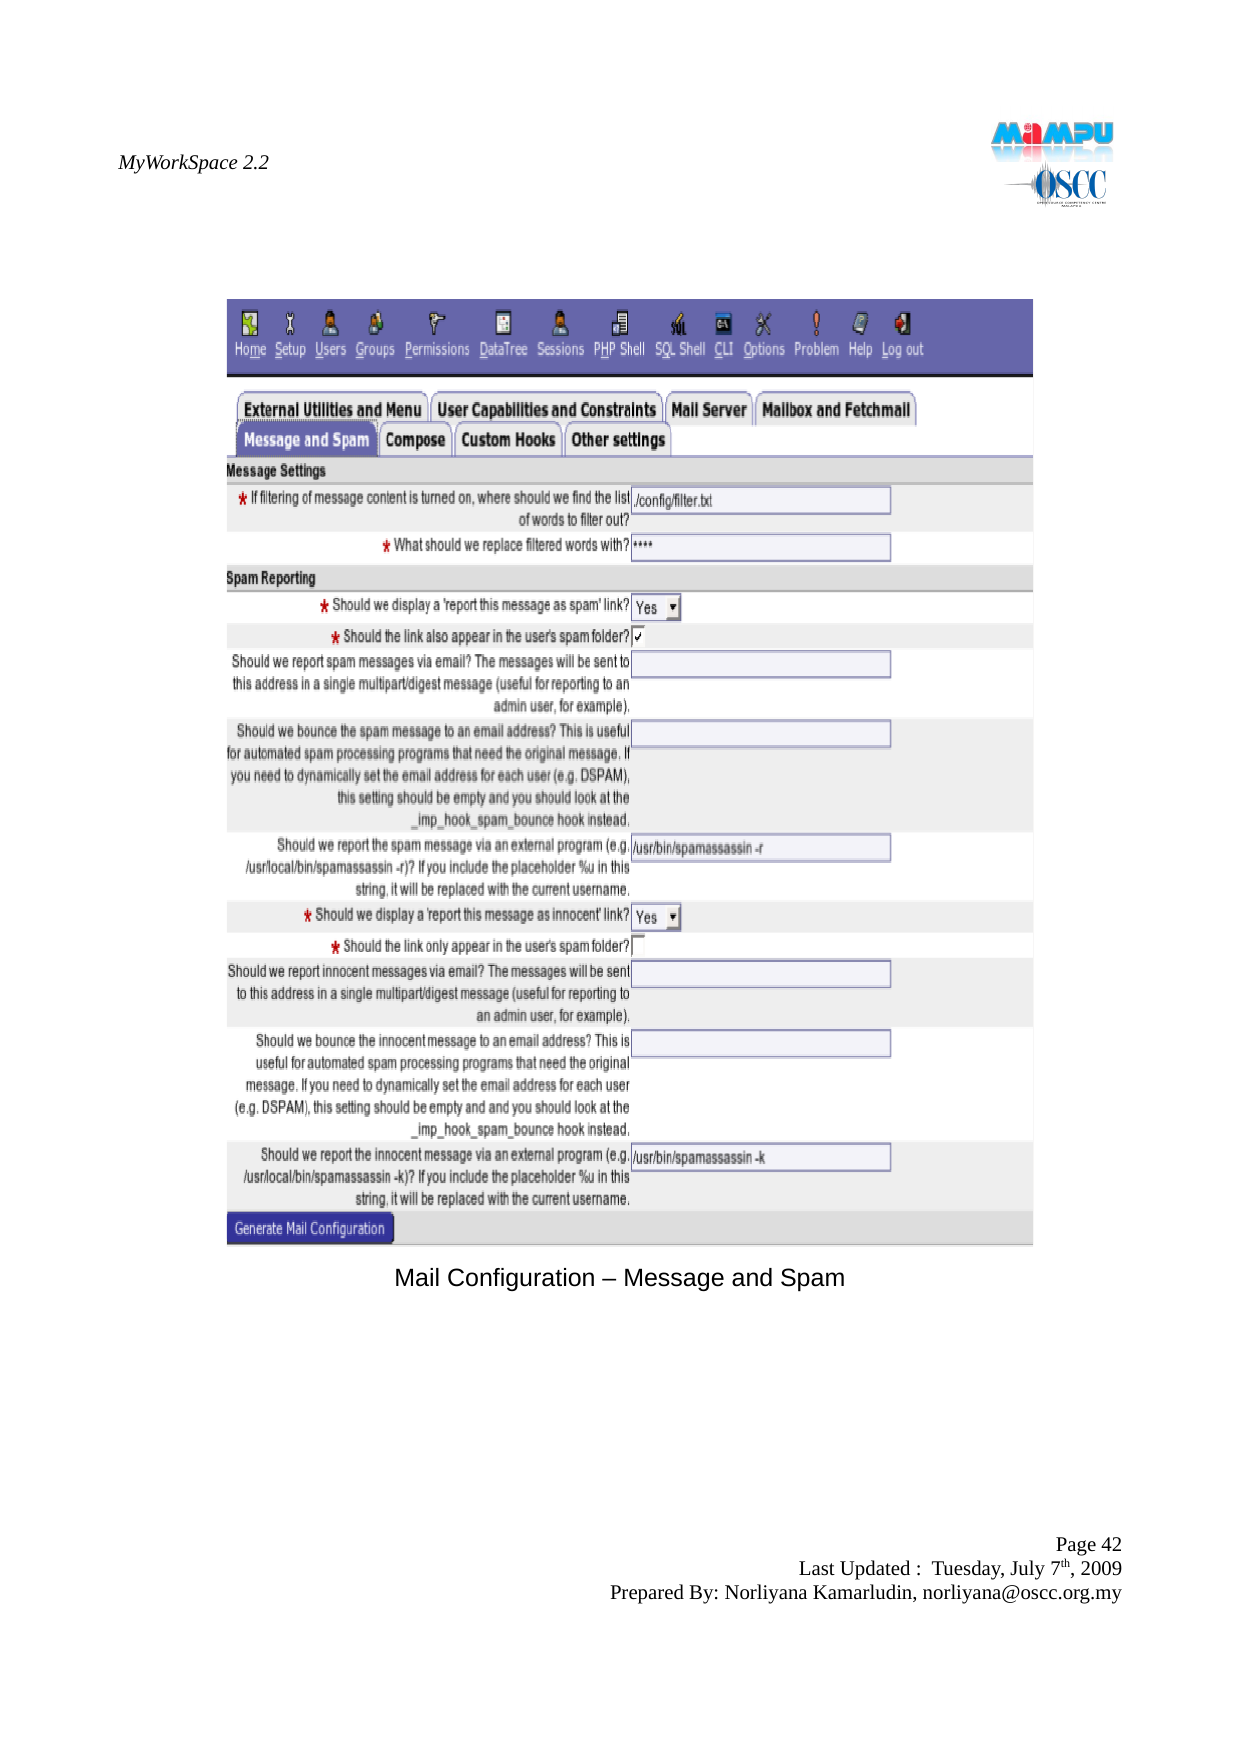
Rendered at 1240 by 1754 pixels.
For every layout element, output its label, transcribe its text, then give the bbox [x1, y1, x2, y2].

picture [226, 299, 1034, 1249]
picture [991, 106, 1114, 208]
text Mail Configuration – Message and Spam [118, 320, 1122, 1291]
